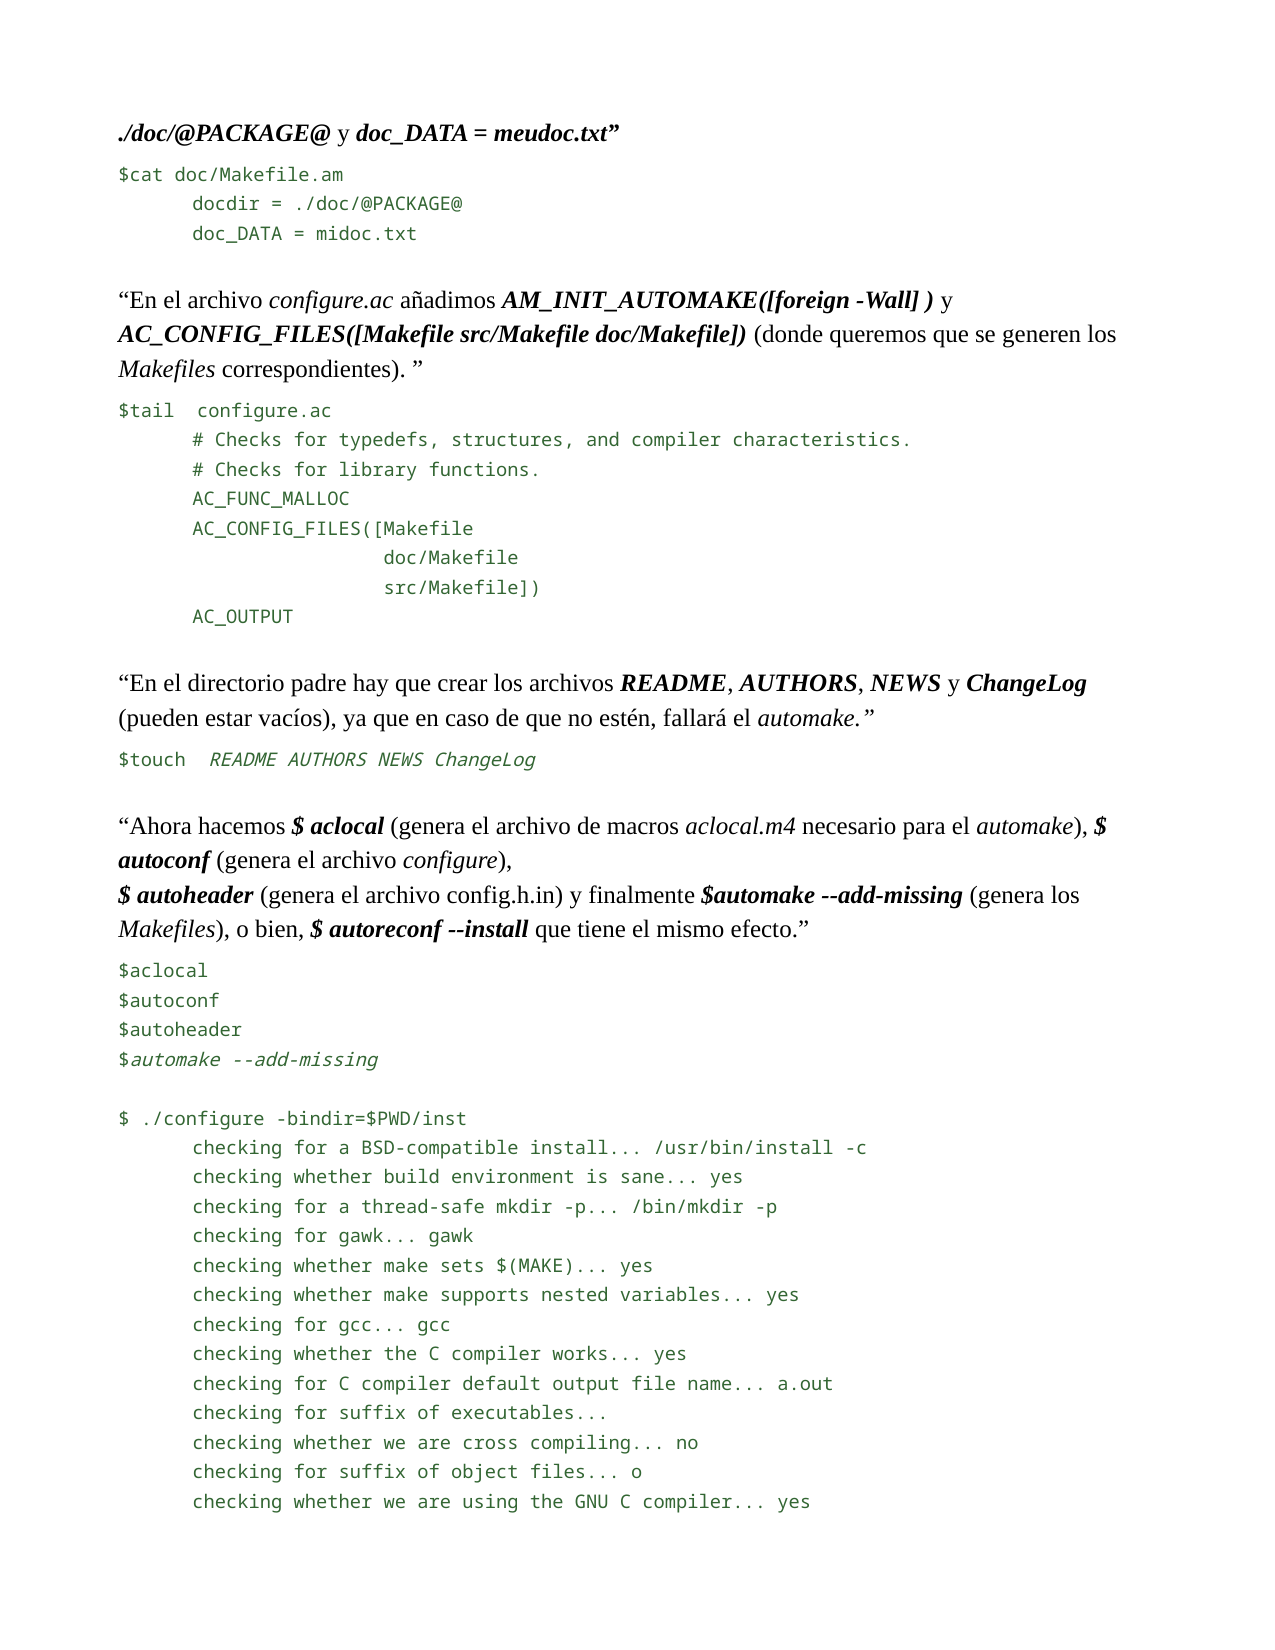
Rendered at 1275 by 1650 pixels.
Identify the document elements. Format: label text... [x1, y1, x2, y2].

text $autoconf [118, 993, 1157, 1011]
text # Checks for typedefs, structures, and compiler characteristics. [192, 433, 1157, 450]
text AC_OUTPUT [192, 609, 1157, 627]
text doc/Makefile [192, 551, 1157, 568]
text “En el directorio padre hay que crear los archivos README, AUTHORS, NEWS y ChangeLog (pueden estar vacíos), ya que en caso de que no estén, fallará el automake.” [118, 668, 1157, 732]
text checking for a BSD-compatible install... /usr/bin/install -c [192, 1140, 1157, 1158]
text AC_CONFIG_FILES([Makefile [192, 521, 1157, 539]
text $touch README AUTHORS NEWS ChangeLog [118, 752, 1157, 770]
text checking whether the C compiler works... yes [192, 1347, 1157, 1364]
text $automake --add-missing [118, 1052, 1157, 1069]
text $tail configure.ac [118, 403, 1157, 421]
text ./doc/@PACKAGE@ y doc_DATA = meudoc.txt” [118, 118, 1157, 147]
text checking for a thread-safe mkdir -p... /bin/mkdir -p [192, 1199, 1157, 1217]
text # Checks for library functions. [192, 462, 1157, 480]
text checking whether make supports nested variables... yes [192, 1288, 1157, 1305]
text checking for gawk... gawk [192, 1229, 1157, 1246]
text $cat doc/Makefile.am [118, 167, 1157, 185]
text $aclocal [118, 963, 1157, 981]
text checking whether build environment is sane... yes [192, 1170, 1157, 1187]
text checking for C compiler default output file name... a.out [192, 1376, 1157, 1394]
text docdir = ./doc/@PACKAGE@ [192, 197, 1157, 214]
text “Ahora hacemos $ aclocal (genera el archivo de macros aclocal.m4 necesario para el automake), $ autoconf (genera el archivo configure), $ autoheader (genera el archivo config.h.in) y finalmente $automake --add-missing (genera los Makefiles), o bien, $ autoreconf --install que tiene el mismo efecto.” [118, 811, 1157, 943]
text checking for suffix of executables... [192, 1406, 1157, 1423]
text $ ./configure -bindir=$PWD/inst [118, 1111, 1157, 1128]
text checking whether make sets $(MAKE)... yes [192, 1258, 1157, 1276]
text checking for gcc... gcc [192, 1317, 1157, 1335]
text $autoheader [118, 1022, 1157, 1040]
text checking whether we are using the GNU C compiler... yes [192, 1494, 1157, 1512]
text checking whether we are cross compiling... no [192, 1435, 1157, 1453]
text AC_FUNC_MALLOC [192, 492, 1157, 509]
text src/Makefile]) [192, 580, 1157, 598]
text “En el archivo configure.ac añadimos AM_INIT_AUTOMAKE([foreign -Wall] ) y AC_CONFIG_FILES([Makefile src/Makefile doc/Makefile]) (donde queremos que se generen los Makefiles correspondientes). ” [118, 285, 1157, 383]
text checking for suffix of object files... o [192, 1464, 1157, 1482]
text doc_DATA = midoc.txt [192, 226, 1157, 244]
